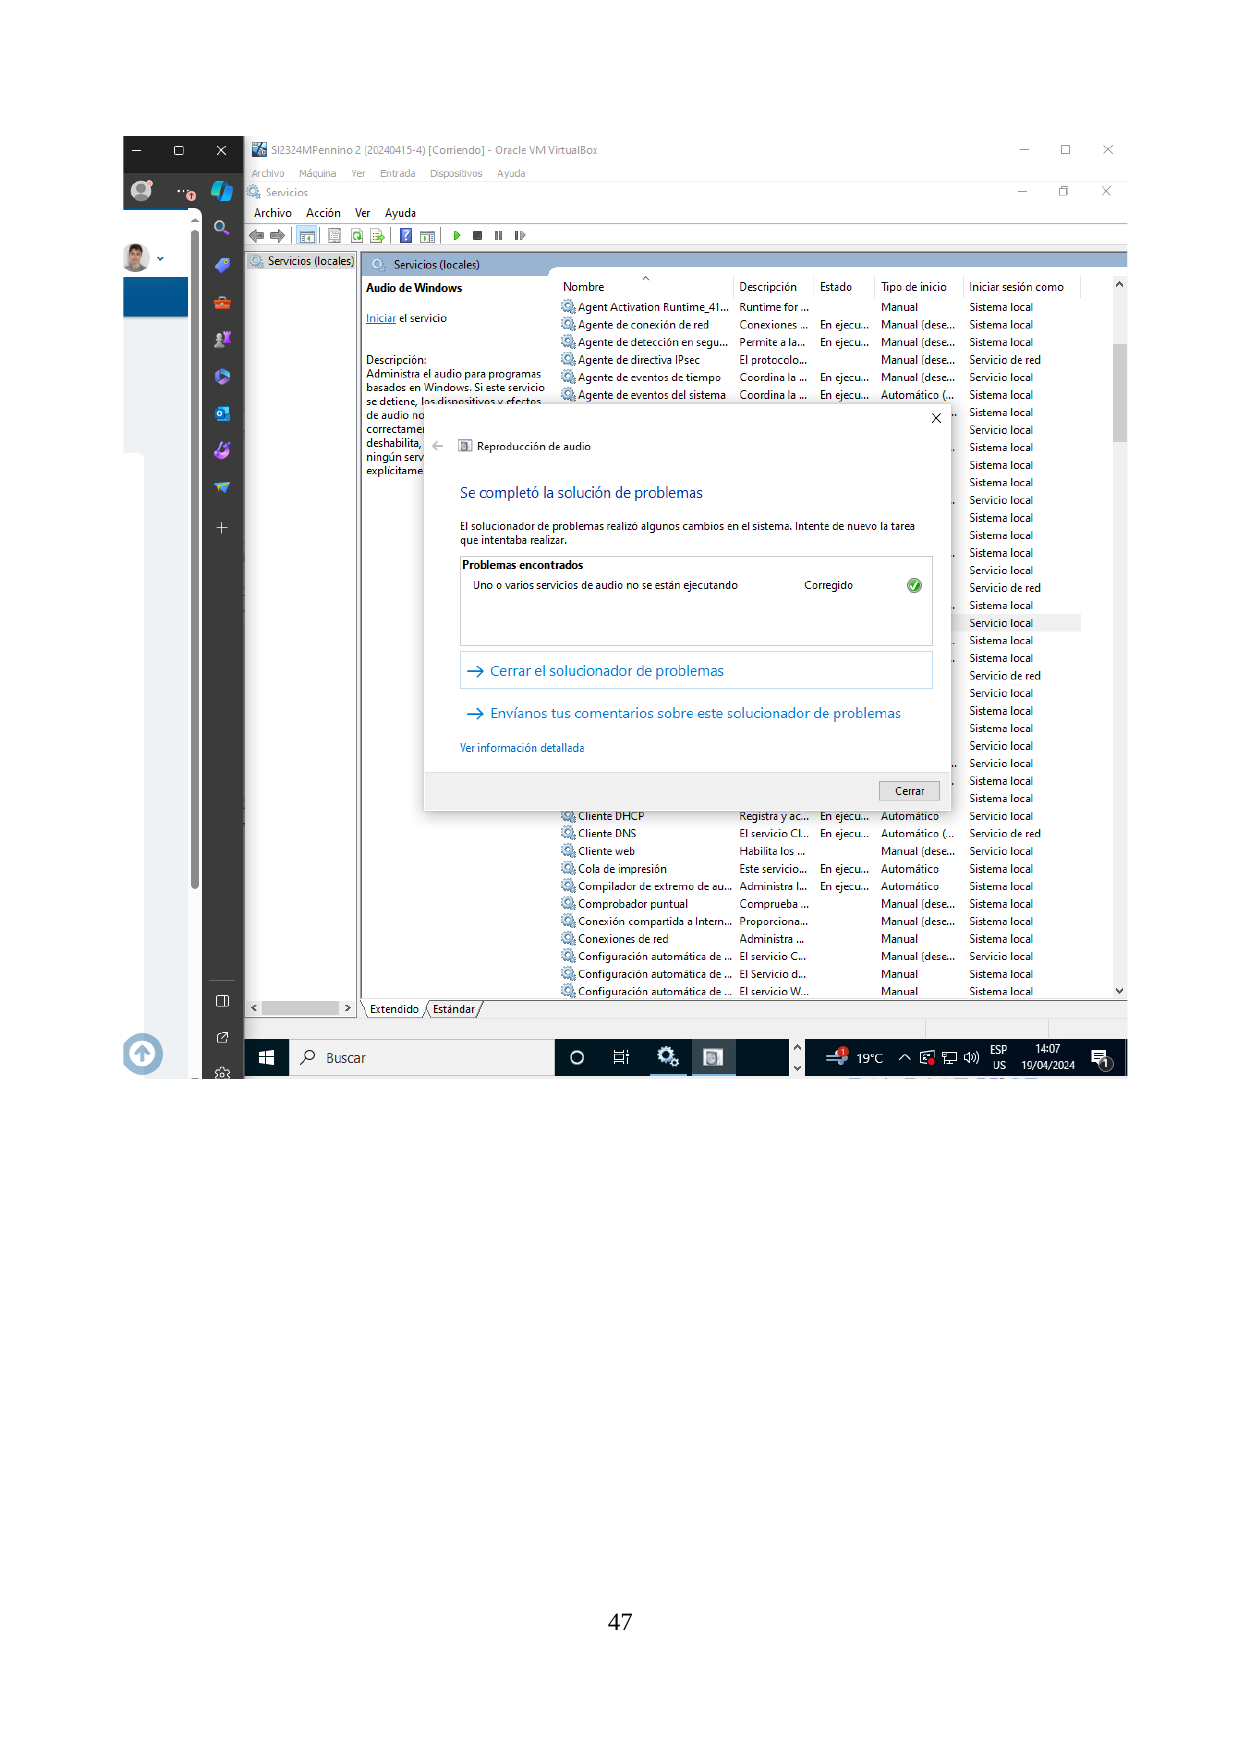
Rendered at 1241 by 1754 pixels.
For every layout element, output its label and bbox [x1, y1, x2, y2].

picture [123, 136, 1128, 1079]
